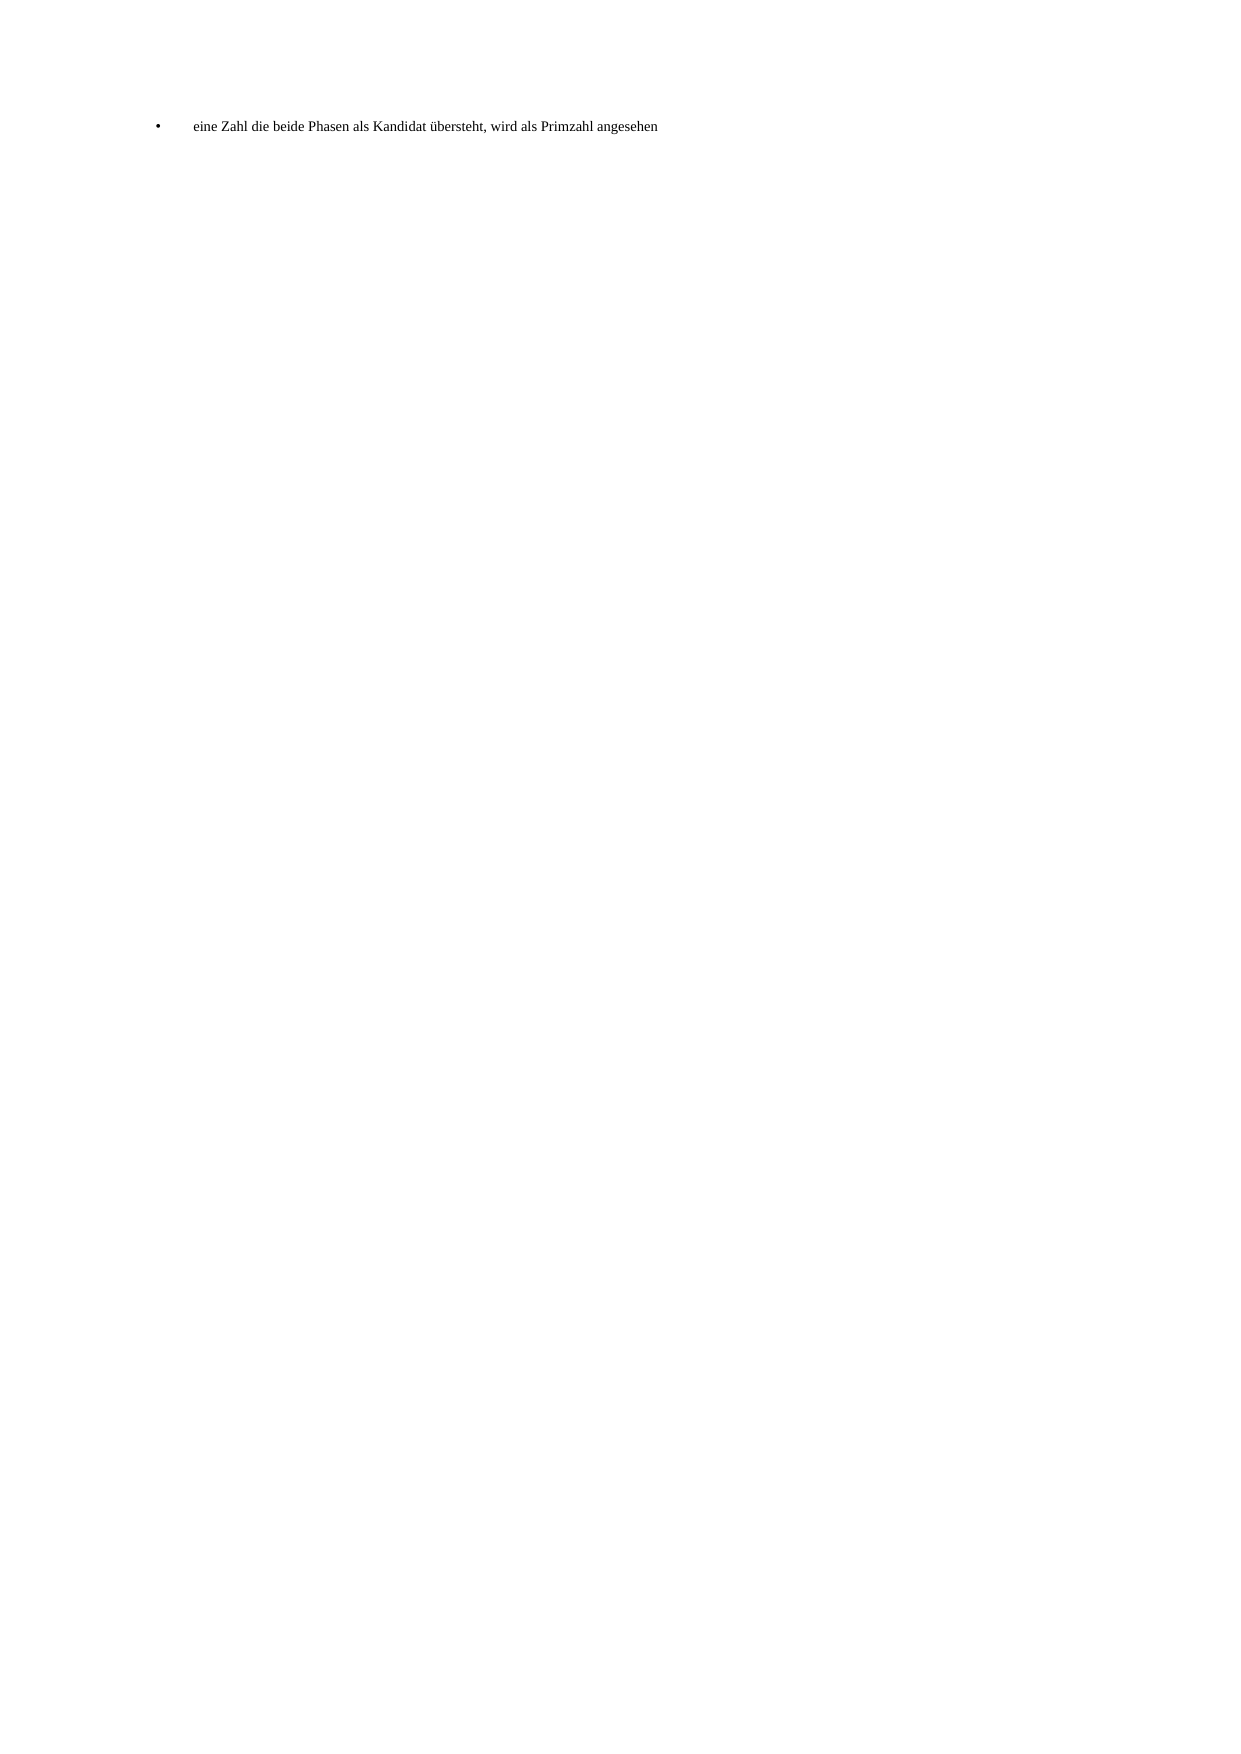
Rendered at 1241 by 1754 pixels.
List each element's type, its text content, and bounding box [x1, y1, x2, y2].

list eine Zahl die beide Phasen als Kandidat übersteht, wird als Primzahl angesehen [156, 118, 1122, 135]
